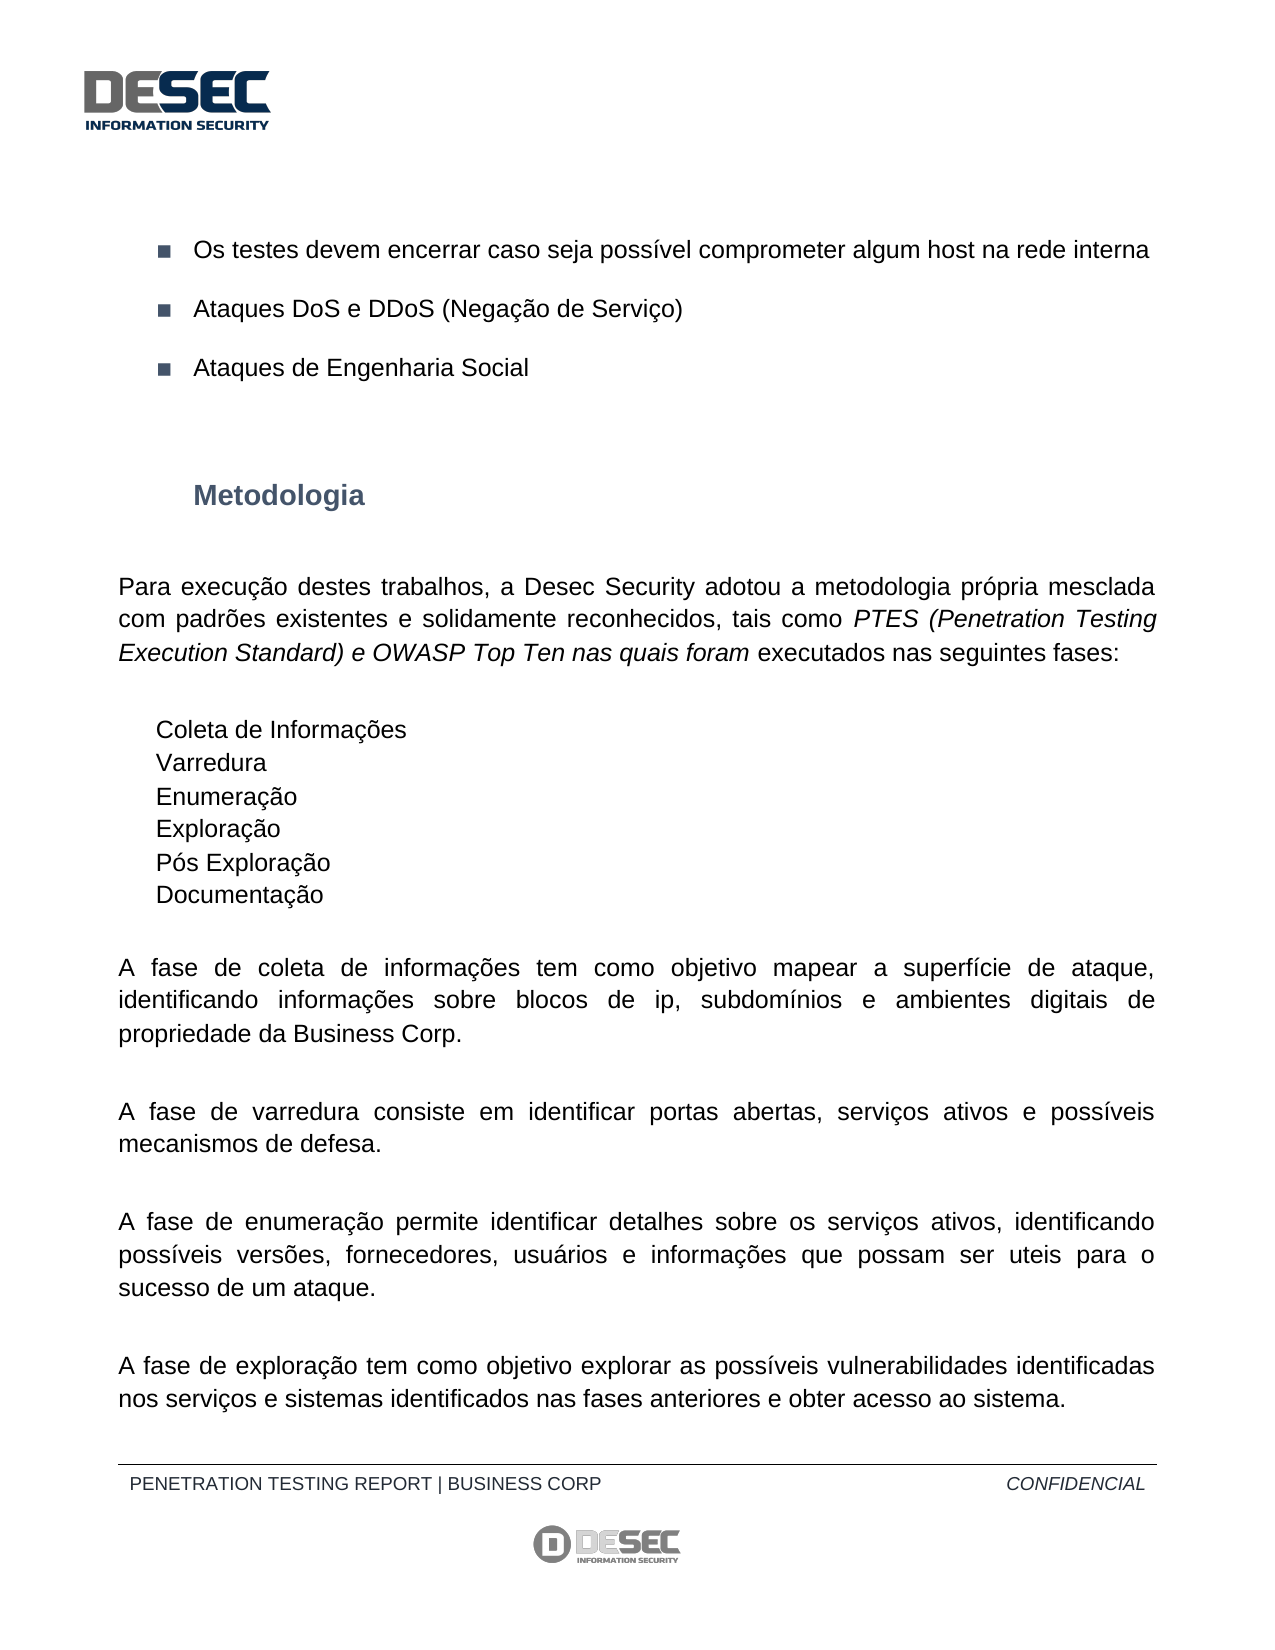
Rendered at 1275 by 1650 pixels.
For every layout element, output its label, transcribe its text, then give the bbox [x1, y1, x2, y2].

text A fase de exploração tem como objetivo explorar as possíveis vulnerabilidades identificadas nos serviços e sistemas identificados nas fases anteriores e obter acesso ao sistema. [118, 1351, 1157, 1413]
list Ataques DoS e DDoS (Negação de Serviço) [156, 281, 1157, 332]
list Os testes devem encerrar caso seja possível comprometer algum host na rede interna [156, 222, 1157, 273]
text A fase de varredura consiste em identificar portas abertas, serviços ativos e possíveis mecanismos de defesa. [118, 1096, 1157, 1158]
list Coleta de Informações [156, 715, 1157, 744]
list Pós Exploração [156, 847, 1157, 876]
list Ataques de Engenharia Social [156, 339, 1157, 391]
picture [84, 71, 271, 130]
picture [531, 1520, 684, 1568]
list Enumeração [156, 781, 1157, 810]
subtitle Metodologia [118, 478, 1157, 511]
list Exploração [156, 814, 1157, 843]
list Documentação [156, 881, 1157, 942]
text A fase de coleta de informações tem como objetivo mapear a superfície de ataque, identificando informações sobre blocos de ip, subdomínios e ambientes digitais de propriedade da Business Corp. [118, 952, 1157, 1047]
text A fase de enumeração permite identificar detalhes sobre os serviços ativos, identificando possíveis versões, fornecedores, usuários e informações que possam ser uteis para o sucesso de um ataque. [118, 1207, 1157, 1302]
list Varredura [156, 748, 1157, 777]
text Para execução destes trabalhos, a Desec Security adotou a metodologia própria mesclada com padrões existentes e solidamente reconhecidos, tais como PTES (Penetration Testing Execution Standard) e OWASP Top Ten nas quais foram executados nas seguintes fases: [118, 571, 1157, 666]
